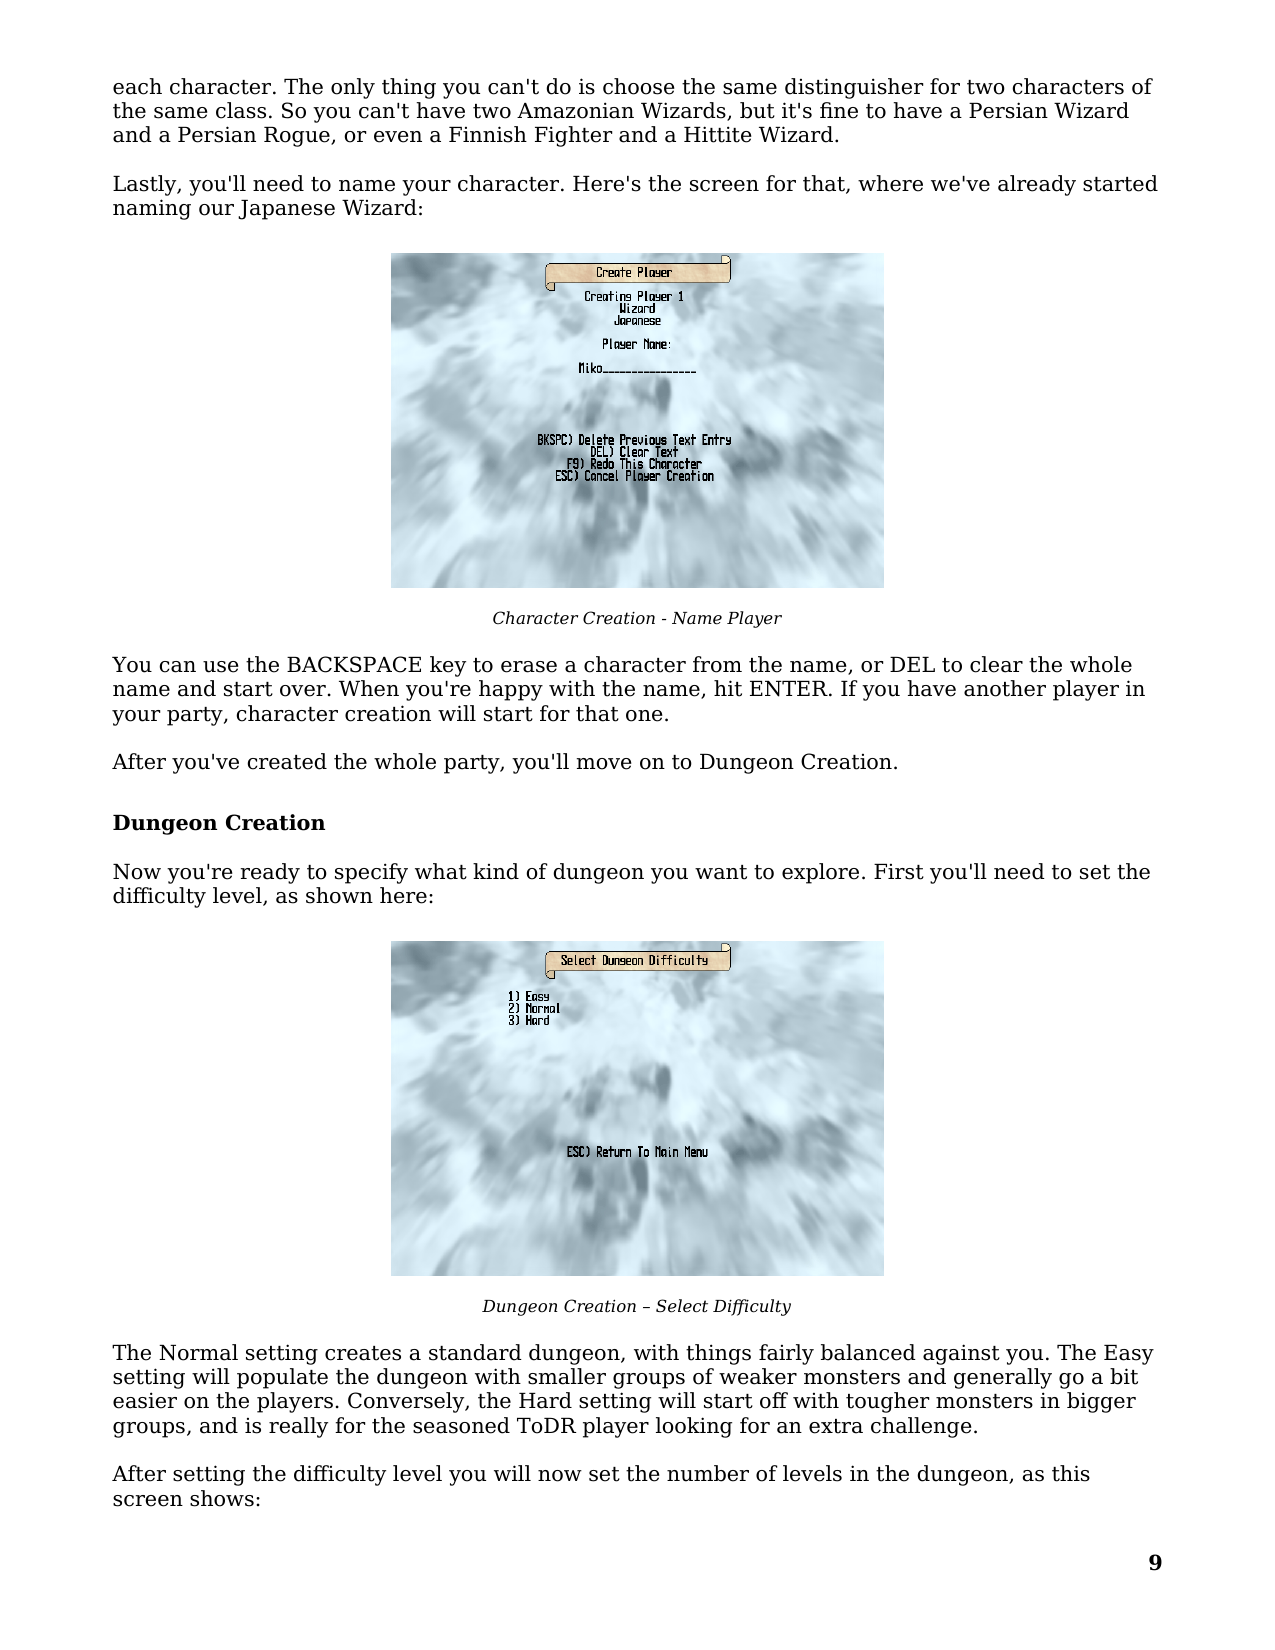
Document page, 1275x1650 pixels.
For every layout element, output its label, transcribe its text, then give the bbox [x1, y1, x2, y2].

text Now you're ready to specify what kind of dungeon you want to explore. First you'll need to set the difficulty level, as shown here: [112, 860, 1162, 908]
text Dungeon Creation – Select Difficulty [112, 1297, 1162, 1316]
text Character Creation - Name Player [112, 609, 1162, 628]
picture [391, 253, 884, 588]
text After you've created the whole party, you'll move on to Dungeon Creation. [112, 750, 1162, 774]
text You can use the BACKSPACE key to erase a character from the name, or DEL to clear the whole name and start over. When you're happy with the name, hit ENTER. If you have another player in your party, character creation will start for that one. [112, 653, 1162, 726]
text each character. The only thing you can't do is choose the same distinguisher for two characters of the same class. So you can't have two Amazonian Wizards, but it's fine to have a Persian Wizard and a Persian Rogue, or even a Finnish Fighter and a Hittite Wizard. [112, 75, 1162, 148]
text The Normal setting creates a standard dungeon, with things fairly balanced against you. The Easy setting will populate the dungeon with smaller groups of weaker monsters and generally go a bit easier on the players. Conversely, the Hard setting will start off with tougher monsters in bigger groups, and is really for the seasoned ToDR player looking for an extra challenge. [112, 1341, 1162, 1438]
subtitle Dungeon Creation [112, 811, 1162, 836]
text After setting the difficulty level you will now set the number of levels in the dungeon, as this screen shows: [112, 1462, 1162, 1511]
picture [391, 941, 884, 1276]
text Lastly, you'll need to name your character. Here's the screen for that, where we've already started naming our Japanese Wizard: [112, 172, 1162, 221]
